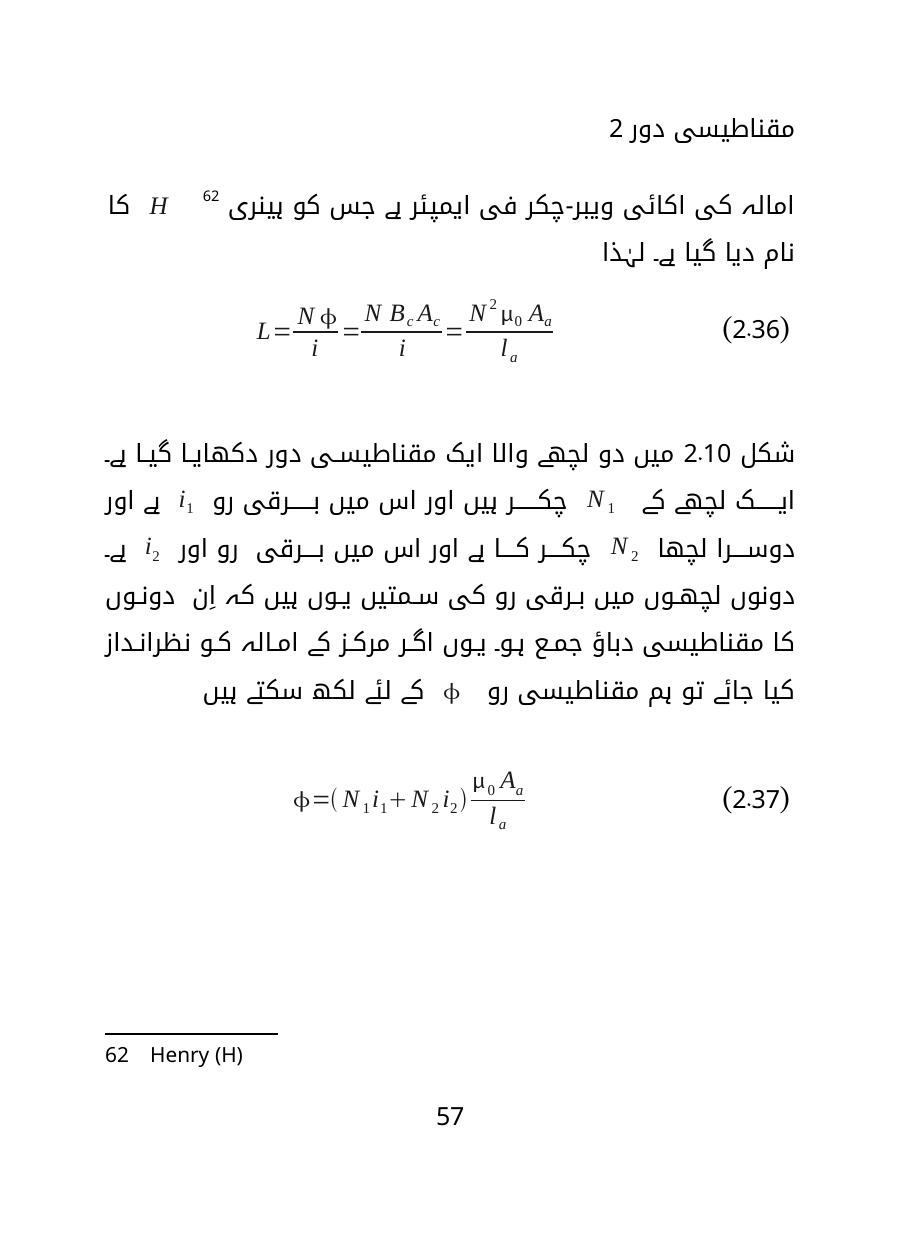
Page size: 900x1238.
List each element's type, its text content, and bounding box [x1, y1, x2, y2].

table_header (2.36) [695, 290, 795, 384]
table_header [105, 290, 695, 384]
text امالہ کی اکائی ویبر-چکر فی ایمپئر ہے جس کو ہینری کا نام دیا گیا ہے۔ لہٰذا [105, 182, 795, 277]
text Henry (H) [105, 1040, 795, 1068]
text شکل 2.10 میں دو لچھے والا ایک مقناطیسی دور دکھایا گیا ہے۔ ایک لچھے کے چکر ہیں اور اس میں برقی روہے اور دوسرا لچھاچکر کا ہے اور اس میں برقی رو اورہے۔ دونوں لچھوں میں برقی رو کی سمتیں یوں ہیں کہ اِن دونوں کا مقناطیسی دباؤ جمع ہو۔ یوں اگر مرکز کے امالہ کو نظرانداز کیا جائے تو ہم مقناطیسی رو کے لئے لکھ سکتے ہیں [105, 430, 795, 714]
table_header [105, 761, 704, 852]
table_header (2.37) [705, 761, 795, 852]
